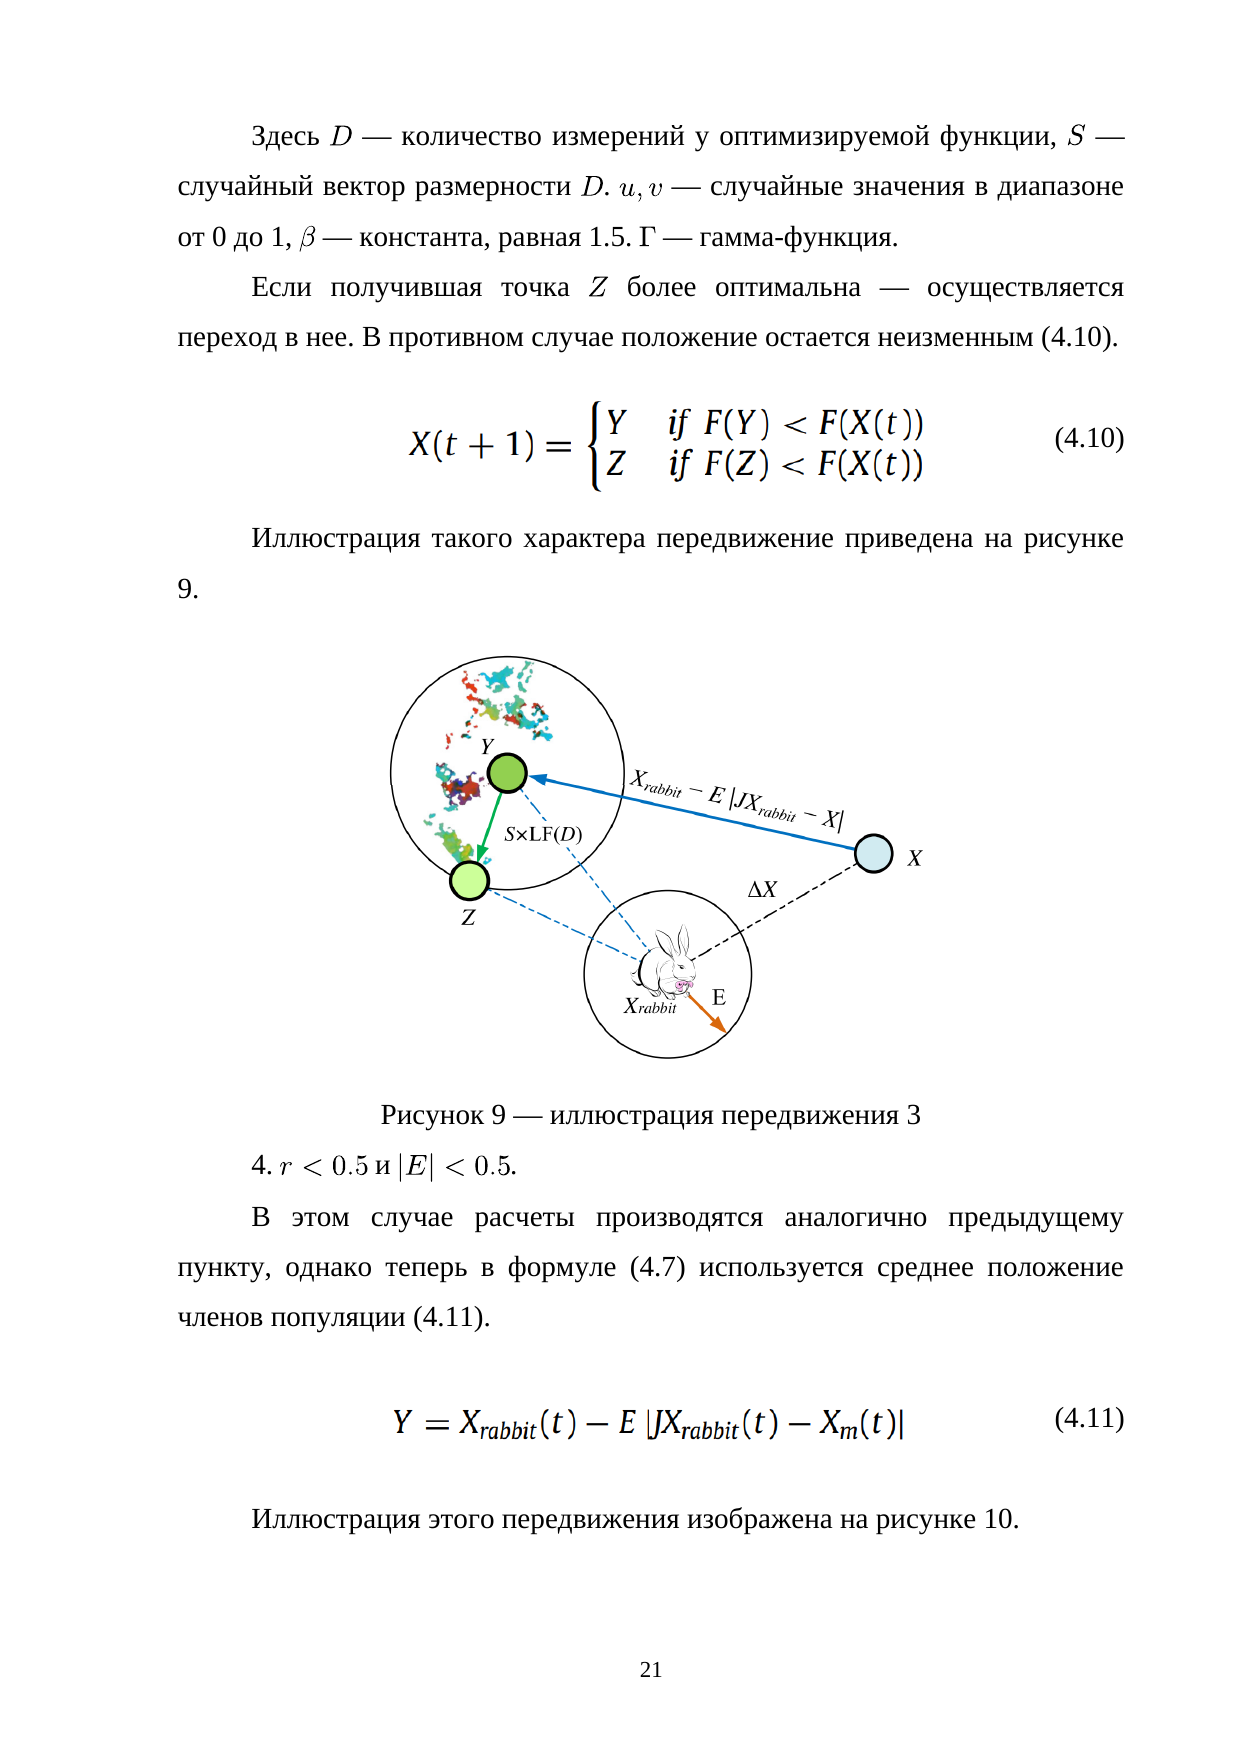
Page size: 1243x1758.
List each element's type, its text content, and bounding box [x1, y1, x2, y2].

text (4.11) [916, 1400, 1124, 1434]
picture [396, 395, 937, 493]
picture [385, 1392, 916, 1452]
text [177, 420, 396, 453]
text (4.10) [937, 420, 1124, 453]
text Рисунок 9 — иллюстрация передвижения 3 [177, 621, 1124, 1131]
text Иллюстрация такого характера передвижение приведена на рисунке 9. [177, 521, 1124, 604]
text [177, 1400, 385, 1434]
text Иллюстрация этого передвижения изображена на рисунке 10. [177, 1501, 1124, 1534]
picture [374, 644, 928, 1064]
text 4. и . [177, 1147, 1124, 1182]
text Здесь — количество измерений у оптимизируемой функции, — случайный вектор размерности . — случайные значения в диапазоне от 0 до 1, — константа, равная 1.5. — гамма-функция. [177, 118, 1124, 252]
text Если получившая точка более оптимальна — осуществляется переход в нее. В противном случае положение остается неизменным (4.10). [177, 269, 1124, 353]
text В этом случае расчеты производятся аналогично предыдущему пункту, однако теперь в формуле (4.7) используется среднее положение членов популяции (4.11). [177, 1199, 1124, 1333]
